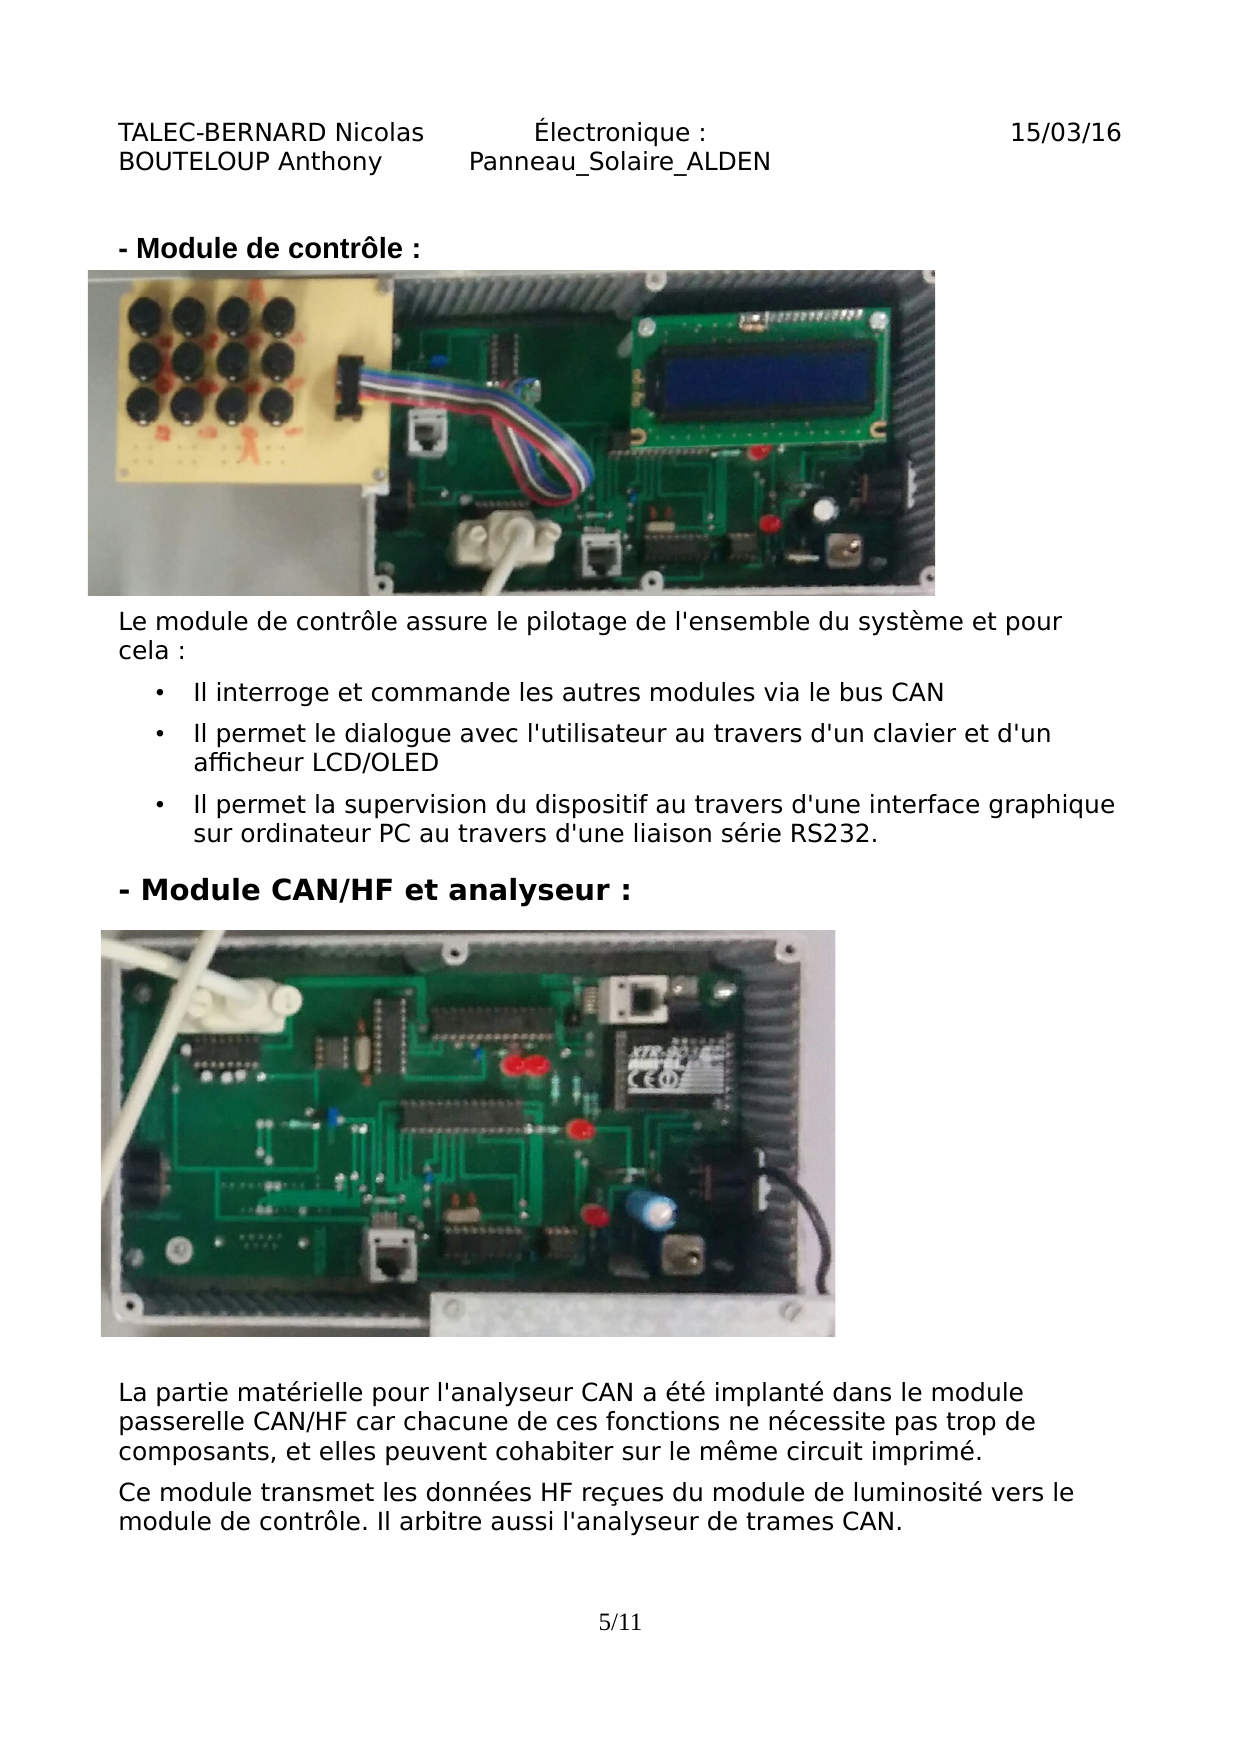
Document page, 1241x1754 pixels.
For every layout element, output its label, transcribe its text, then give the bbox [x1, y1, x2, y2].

list Il interroge et commande les autres modules via le bus CAN [156, 678, 1122, 707]
list Il permet le dialogue avec l'utilisateur au travers d'un clavier et d'un afficheur LCD/OLED [156, 719, 1122, 778]
subtitle - Module de contrôle : [118, 231, 1122, 264]
list Il permet la supervision du dispositif au travers d'une interface graphique sur ordinateur PC au travers d'une liaison série RS232. [156, 790, 1122, 849]
text Ce module transmet les données HF reçues du module de luminosité vers le module de contrôle. Il arbitre aussi l'analyseur de trames CAN. [118, 1478, 1122, 1537]
subtitle - Module CAN/HF et analyseur : [118, 874, 1122, 908]
text Le module de contrôle assure le pilotage de l'ensemble du système et pour cela : [118, 607, 1122, 665]
picture [87, 270, 936, 596]
picture [100, 930, 836, 1337]
text La partie matérielle pour l'analyseur CAN a été implanté dans le module passerelle CAN/HF car chacune de ces fonctions ne nécessite pas trop de composants, et elles peuvent cohabiter sur le même circuit imprimé. [118, 1378, 1122, 1466]
